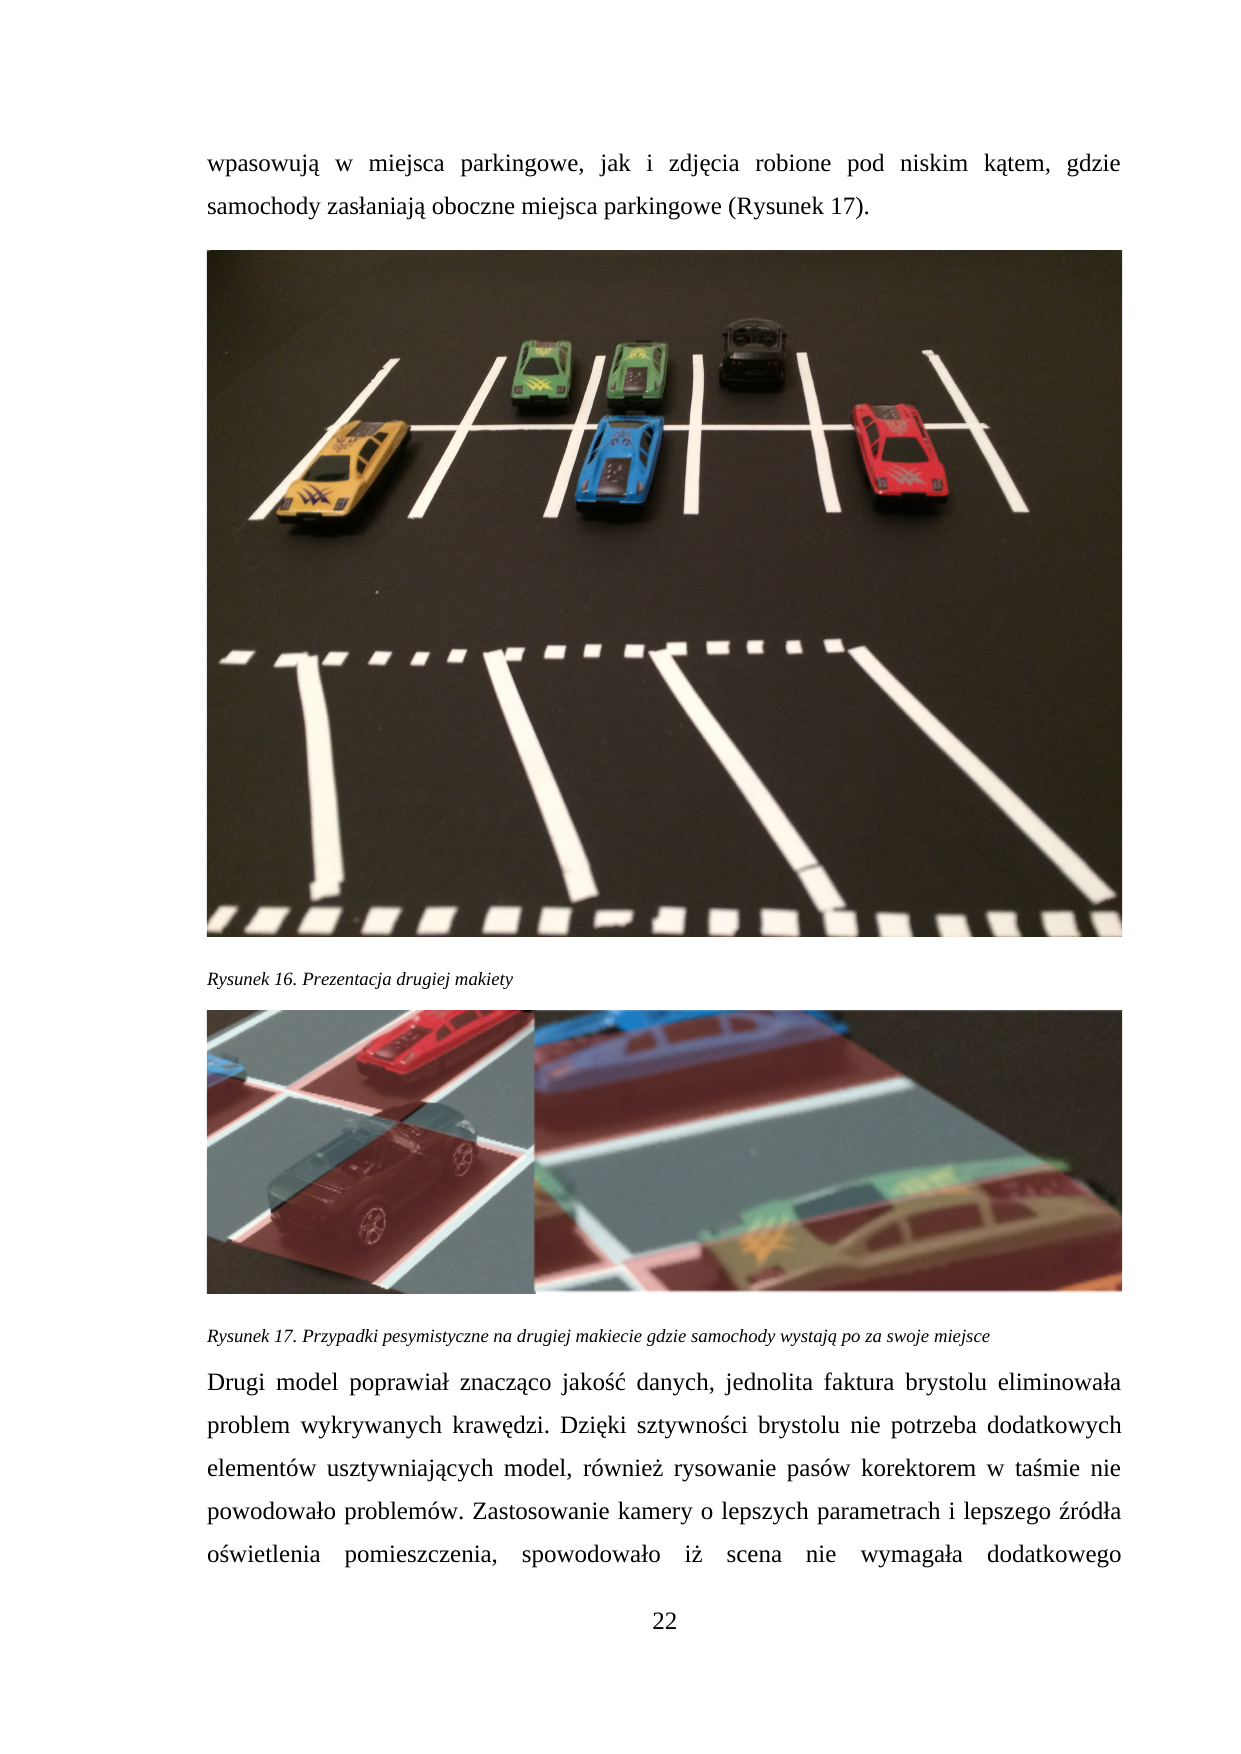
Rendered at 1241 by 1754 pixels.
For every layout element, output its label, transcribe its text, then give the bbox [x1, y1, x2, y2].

text Drugi model poprawiał znacząco jakość danych, jednolita faktura brystolu eliminowała problem wykrywanych krawędzi. Dzięki sztywności brystolu nie potrzeba dodatkowych elementów usztywniających model, również rysowanie pasów korektorem w taśmie nie powodowało problemów. Zastosowanie kamery o lepszych parametrach i lepszego źródła oświetlenia pomieszczenia, spowodowało iż scena nie wymagała dodatkowego [207, 1367, 1122, 1568]
text wpasowują w miejsca parkingowe, jak i zdjęcia robione pod niskim kątem, gdzie samochody zasłaniają oboczne miejsca parkingowe (Rysunek 17). [207, 148, 1122, 219]
text Rysunek 16. Prezentacja drugiej makiety [207, 968, 1122, 990]
text Rysunek 17. Przypadki pesymistyczne na drugiej makiecie gdzie samochody wystają po za swoje miejsce [207, 1324, 1122, 1346]
